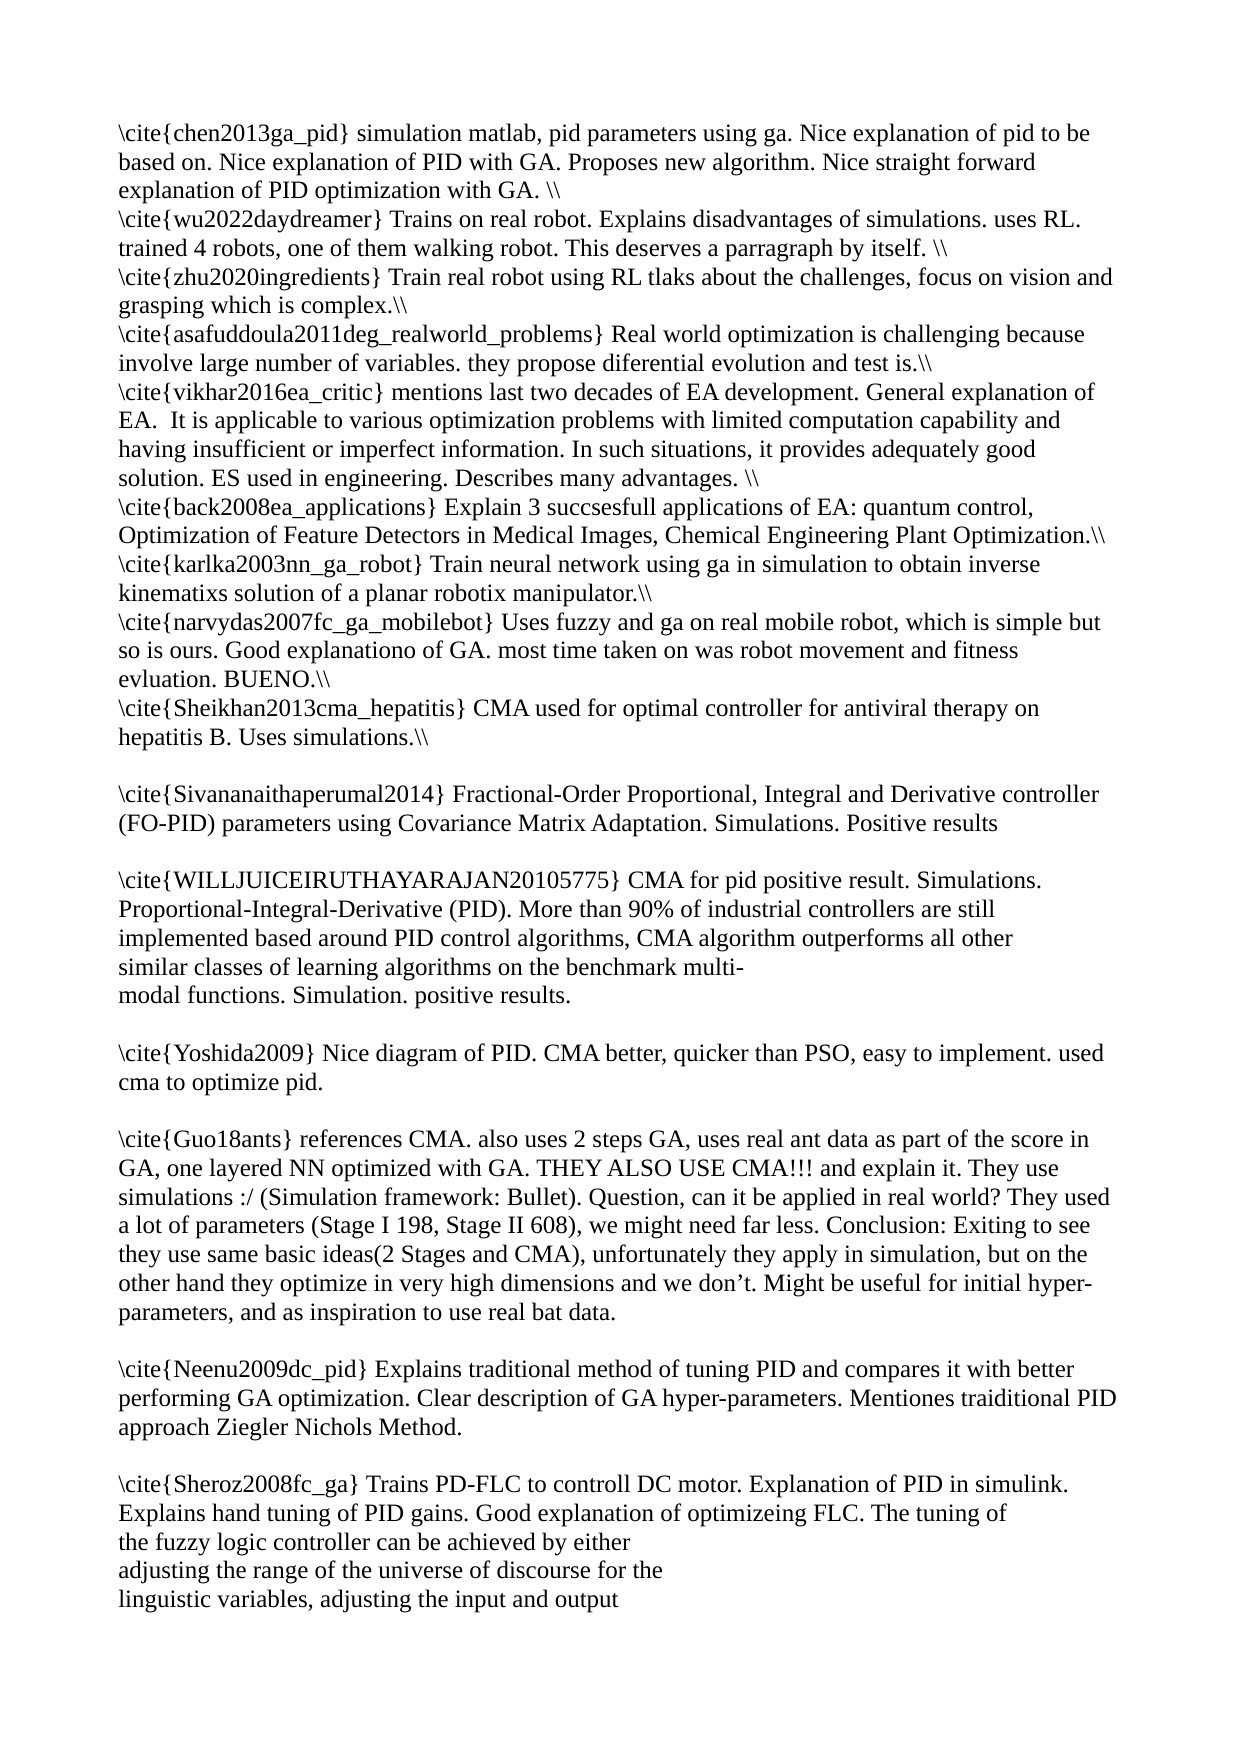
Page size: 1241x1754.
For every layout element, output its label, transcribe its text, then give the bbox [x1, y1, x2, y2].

text \cite{chen2013ga_pid} simulation matlab, pid parameters using ga. Nice explanation of pid to be based on. Nice explanation of PID with GA. Proposes new algorithm. Nice straight forward explanation of PID optimization with GA. \\ [118, 118, 1122, 204]
text \cite{wu2022daydreamer} Trains on real robot. Explains disadvantages of simulations. uses RL. trained 4 robots, one of them walking robot. This deserves a parragraph by itself. \\ [118, 204, 1122, 262]
text \cite{Guo18ants} references CMA. also uses 2 steps GA, uses real ant data as part of the score in GA, one layered NN optimized with GA. THEY ALSO USE CMA!!! and explain it. They use simulations :/ (Simulation framework: Bullet). Question, can it be applied in real world? They used a lot of parameters (Stage I 198, Stage II 608), we might need far less. Conclusion: Exiting to see they use same basic ideas(2 Stages and CMA), unfortunately they apply in simulation, but on the other hand they optimize in very high dimensions and we don’t. Might be useful for initial hyper-parameters, and as inspiration to use real bat data. [118, 1124, 1122, 1326]
text \cite{Yoshida2009} Nice diagram of PID. CMA better, quicker than PSO, easy to implement. used cma to optimize pid. [118, 1038, 1122, 1096]
text \cite{zhu2020ingredients} Train real robot using RL tlaks about the challenges, focus on vision and grasping which is complex.\\ [118, 262, 1122, 319]
text similar classes of learning algorithms on the benchmark multi- [118, 952, 1122, 981]
text \cite{vikhar2016ea_critic} mentions last two decades of EA development. General explanation of EA. It is applicable to various optimization problems with limited computation capability and having insufficient or imperfect information. In such situations, it provides adequately good solution. ES used in engineering. Describes many advantages. \\ [118, 377, 1122, 492]
text \cite{Sheroz2008fc_ga} Trains PD-FLC to controll DC motor. Explanation of PID in simulink. Explains hand tuning of PID gains. Good explanation of optimizeing FLC. The tuning of [118, 1469, 1122, 1527]
text linguistic variables, adjusting the input and output [118, 1584, 1122, 1613]
text modal functions. Simulation. positive results. [118, 981, 1122, 1009]
text \cite{asafuddoula2011deg_realworld_problems} Real world optimization is challenging because involve large number of variables. they propose diferential evolution and test is.\\ [118, 319, 1122, 377]
text \cite{Sheikhan2013cma_hepatitis} CMA used for optimal controller for antiviral therapy on hepatitis B. Uses simulations.\\ [118, 693, 1122, 751]
text the fuzzy logic controller can be achieved by either [118, 1527, 1122, 1556]
text \cite{narvydas2007fc_ga_mobilebot} Uses fuzzy and ga on real mobile robot, which is simple but so is ours. Good explanationo of GA. most time taken on was robot movement and fitness evluation. BUENO.\\ [118, 607, 1122, 693]
text \cite{back2008ea_applications} Explain 3 succsesfull applications of EA: quantum control, Optimization of Feature Detectors in Medical Images, Chemical Engineering Plant Optimization.\\ [118, 492, 1122, 549]
text \cite{Neenu2009dc_pid} Explains traditional method of tuning PID and compares it with better performing GA optimization. Clear description of GA hyper-parameters. Mentiones traiditional PID approach Ziegler Nichols Method. [118, 1354, 1122, 1441]
text \cite{WILLJUICEIRUTHAYARAJAN20105775} CMA for pid positive result. Simulations. Proportional-Integral-Derivative (PID). More than 90% of industrial controllers are still [118, 866, 1122, 923]
text \cite{karlka2003nn_ga_robot} Train neural network using ga in simulation to obtain inverse kinematixs solution of a planar robotix manipulator.\\ [118, 549, 1122, 607]
text implemented based around PID control algorithms, CMA algorithm outperforms all other [118, 923, 1122, 952]
text \cite{Sivananaithaperumal2014} Fractional-Order Proportional, Integral and Derivative controller (FO-PID) parameters using Covariance Matrix Adaptation. Simulations. Positive results [118, 779, 1122, 837]
text adjusting the range of the universe of discourse for the [118, 1556, 1122, 1584]
